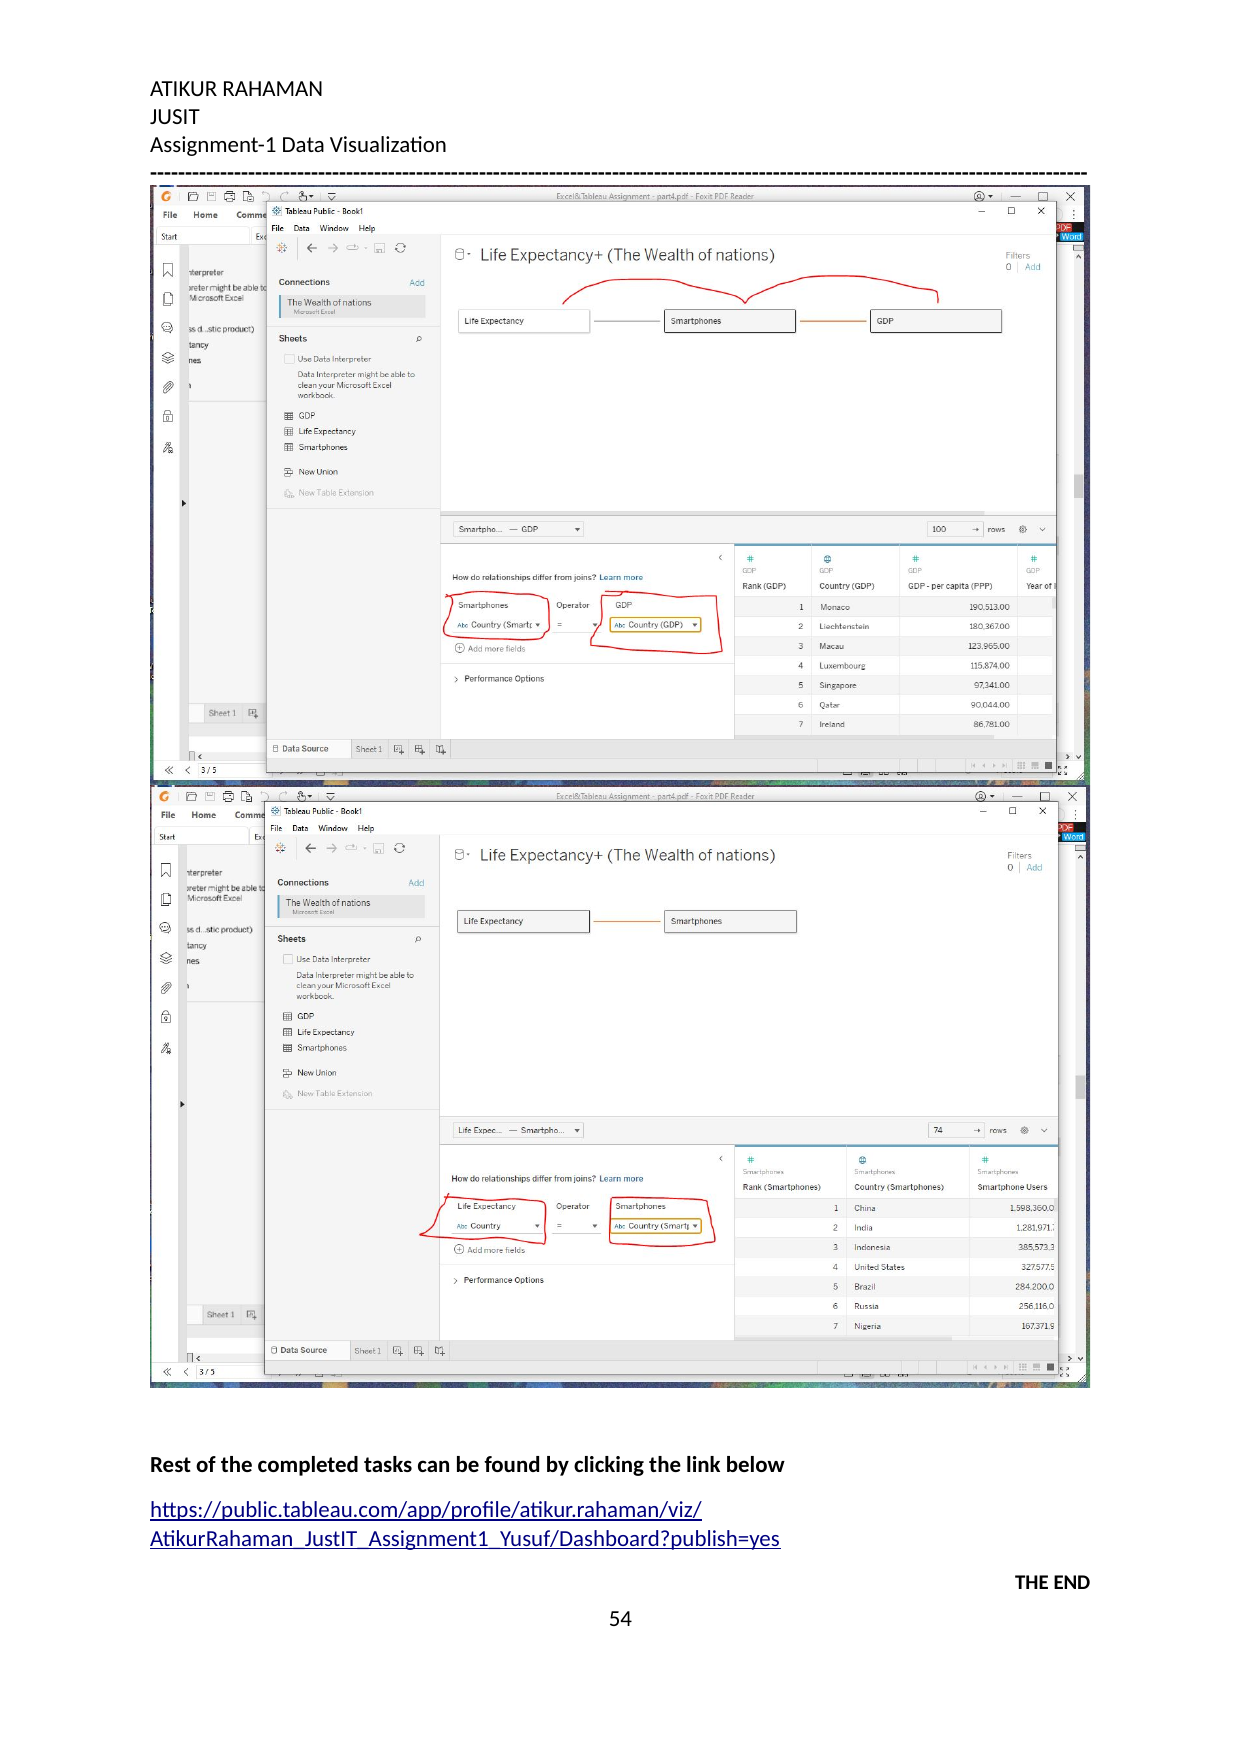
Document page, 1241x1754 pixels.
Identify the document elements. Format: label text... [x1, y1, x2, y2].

subtitle Rest of the completed tasks can be found by clicking the link below [150, 1450, 1090, 1478]
subtitle THE END [150, 1569, 1090, 1594]
subtitle https://public.tableau.com/app/profile/atikur.rahaman/viz/AtikurRahaman_JustIT_Assignment1_Yusuf/Dashboard?publish=yes [150, 1495, 1090, 1552]
